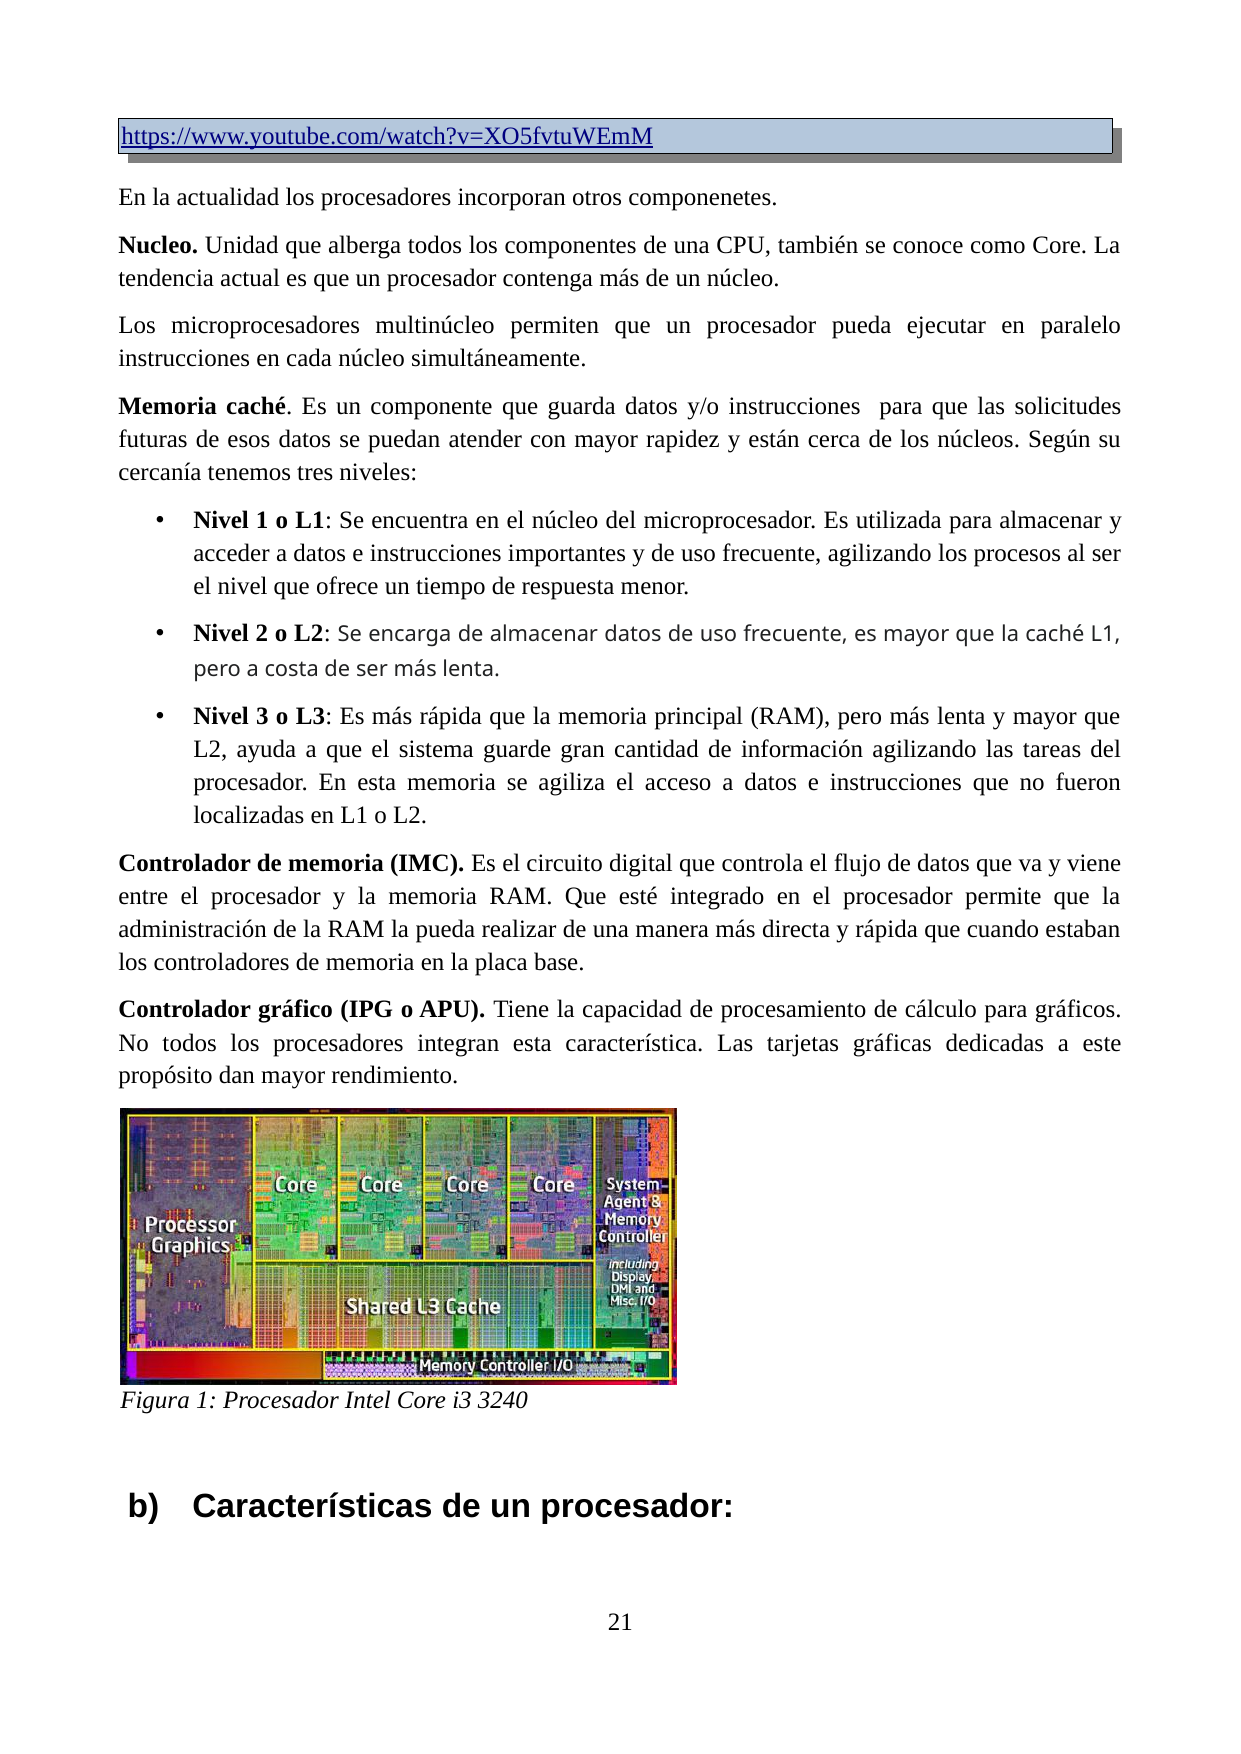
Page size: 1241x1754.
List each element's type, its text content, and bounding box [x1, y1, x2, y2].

list Nivel 2 o L2: Se encarga de almacenar datos de uso frecuente, es mayor que la caché L1, pero a costa de ser más lenta. [156, 618, 1122, 682]
text Controlador de memoria (IMC). Es el circuito digital que controla el flujo de datos que va y viene entre el procesador y la memoria RAM. Que esté integrado en el procesador permite que la administración de la RAM la pueda realizar de una manera más directa y rápida que cuando estaban los controladores de memoria en la placa base. [118, 848, 1122, 976]
text Memoria caché. Es un componente que guarda datos y/o instrucciones para que las solicitudes futuras de esos datos se puedan atender con mayor rapidez y están cerca de los núcleos. Según su cercanía tenemos tres niveles: [118, 391, 1122, 486]
text Figura 1: Procesador Intel Core i3 3240 [120, 1121, 725, 1413]
list Nivel 1 o L1: Se encuentra en el núcleo del microprocesador. Es utilizada para almacenar y acceder a datos e instrucciones importantes y de uso frecuente, agilizando los procesos al ser el nivel que ofrece un tiempo de respuesta menor. [156, 505, 1122, 599]
text Nucleo. Unidad que alberga todos los componentes de una CPU, también se conoce como Core. La tendencia actual es que un procesador contenga más de un núcleo. [118, 230, 1122, 292]
text En la actualidad los procesadores incorporan otros componenetes. [118, 182, 1122, 211]
list Nivel 3 o L3: Es más rápida que la memoria principal (RAM), pero más lenta y mayor que L2, ayuda a que el sistema guarde gran cantidad de información agilizando las tareas del procesador. En esta memoria se agiliza el acceso a datos e instrucciones que no fueron localizadas en L1 o L2. [156, 701, 1122, 829]
text Los microprocesadores multinúcleo permiten que un procesador pueda ejecutar en paralelo instrucciones en cada núcleo simultáneamente. [118, 310, 1122, 372]
text https://www.youtube.com/watch?v=XO5fvtuWEmM [119, 119, 1112, 153]
picture [120, 1108, 677, 1385]
text Controlador gráfico (IPG o APU). Tiene la capacidad de procesamiento de cálculo para gráficos. No todos los procesadores integran esta característica. Las tarjetas gráficas dedicadas a este propósito dan mayor rendimiento. [118, 994, 1122, 1089]
subtitle Características de un procesador: [118, 1486, 1122, 1525]
